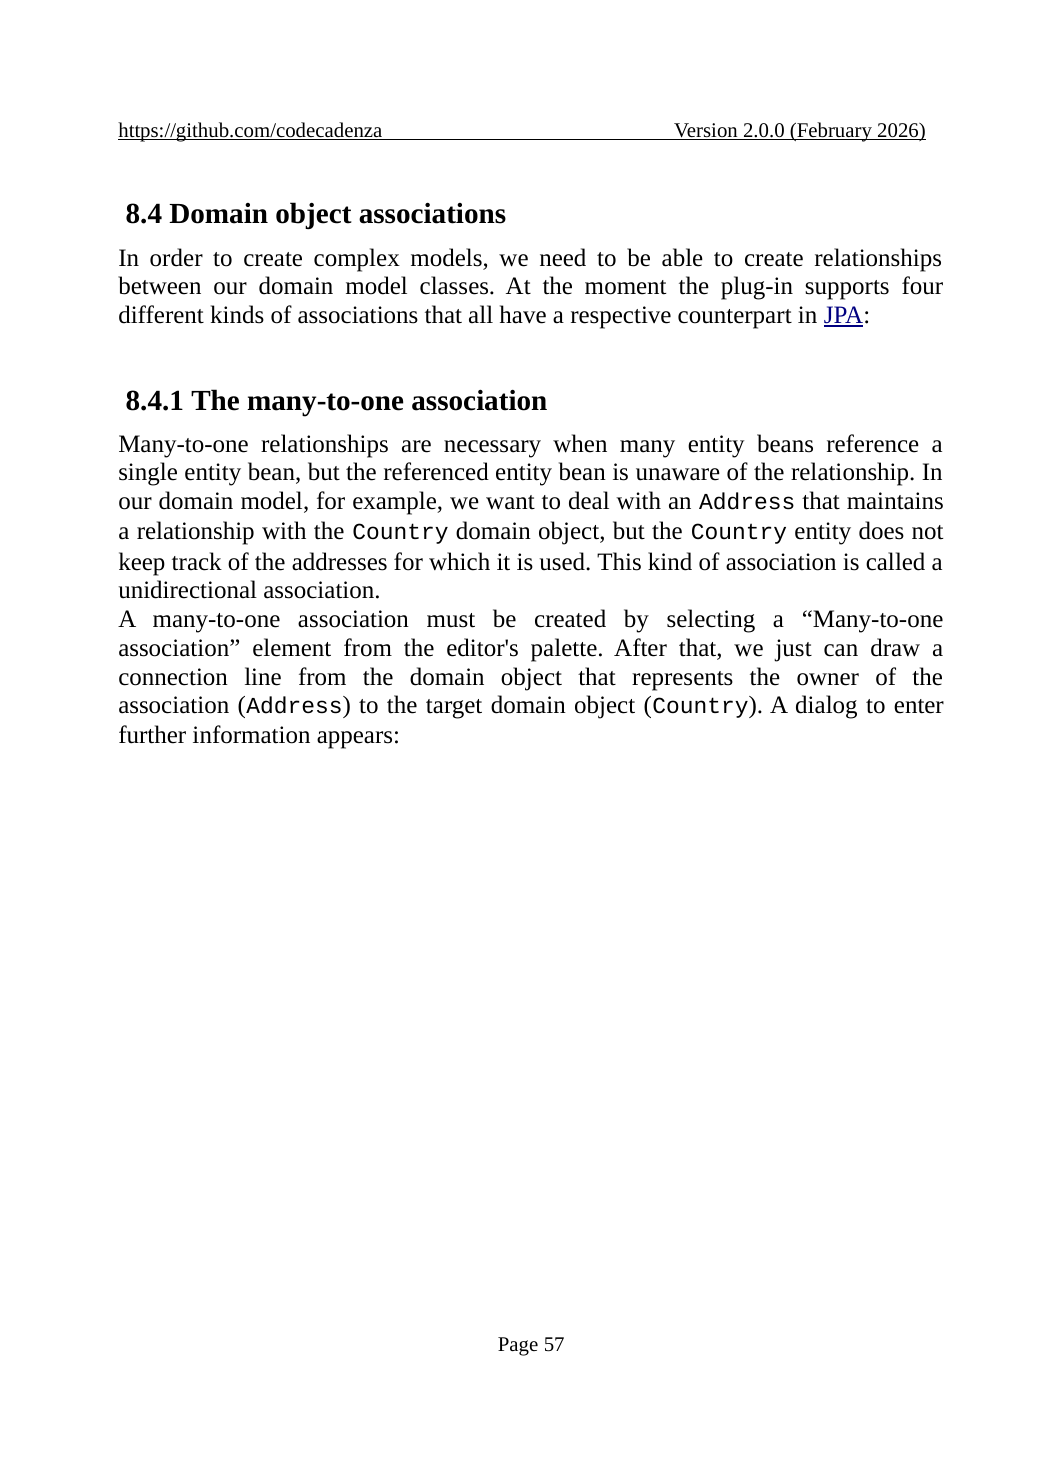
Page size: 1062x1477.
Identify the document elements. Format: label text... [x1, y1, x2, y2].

text Many-to-one relationships are necessary when many entity beans reference a single entity bean, but the referenced entity bean is unaware of the relationship. In our domain model, for example, we want to deal with an Address that maintains a relationship with the Country domain object, but the Country entity does not keep track of the addresses for which it is used. This kind of association is called a unidirectional association. [118, 429, 944, 604]
subtitle The many-to-one association [118, 383, 944, 416]
text In order to create complex models, we need to be able to create relationships between our domain model classes. At the moment the plug-in supports four different kinds of associations that all have a respective counterpart in JPA: [118, 243, 944, 329]
subtitle Domain object associations [118, 197, 944, 230]
text A many-to-one association must be created by selecting a “Many-to-one association” element from the editor's palette. After that, we just can draw a connection line from the domain object that represents the owner of the association (Address) to the target domain object (Country). A dialog to enter further information appears: [118, 604, 944, 749]
